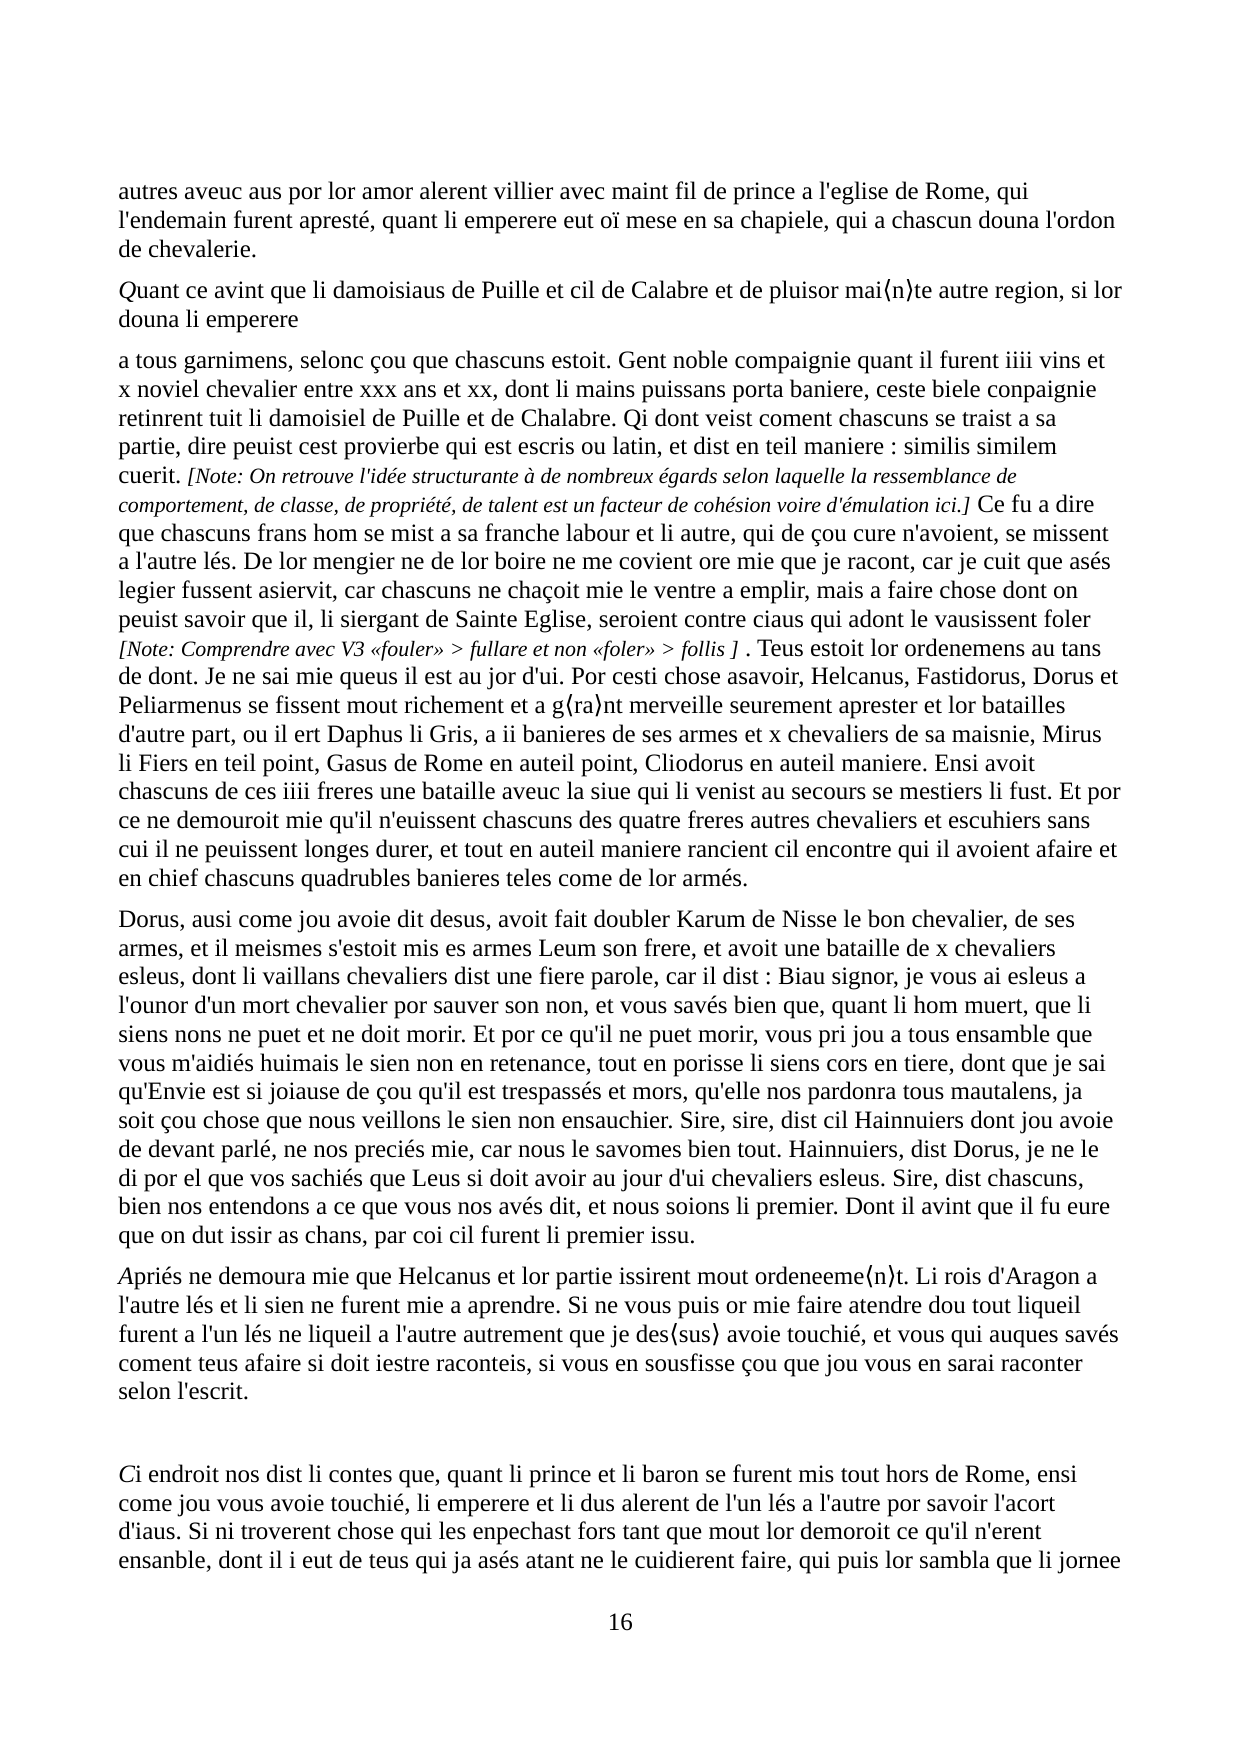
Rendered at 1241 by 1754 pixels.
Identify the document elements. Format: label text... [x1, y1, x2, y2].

text Ci endroit nos dist li contes que, quant li prince et li baron se furent mis tout hors de Rome, ensi come jou vous avoie touchié, li emperere et li dus alerent de l'un lés a l'autre por savoir l'acort d'iaus. Si ni troverent chose qui les enpechast fors tant que mout lor demoroit ce qu'il n'erent ensanble, dont il i eut de teus qui ja asés atant ne le cuidierent faire, qui puis lor sambla que li jornee fust trop longe. Dont ne demoura mie que lor batailles ne fussent ordenees ; et a qui chascuns se devoit asambler, si m'estuet ore dire liqueil furent li premier. [118, 1290, 1122, 1463]
text Apriés ne demoura mie que Helcanus et lor partie issirent mout ordeneeme⟨n⟩t. Li rois d'Aragon a l'autre lés et li sien ne furent mie a aprendre. Si ne vous puis or mie faire atendre dou tout liqueil furent a l'un lés ne liqueil a l'autre autrement que je des⟨sus⟩ avoie touchié, et vous qui auques savés coment teus afaire si doit iestre raconteis, si vous en sousfisse çou que jou vous en sarai raconter selon l'escrit. [118, 1093, 1122, 1236]
text a tous garnimens, selonc çou que chascuns estoit. Gent noble compaignie quant il furent iiii vins et x noviel chevalier entre xxx ans et xx, dont li mains puissans porta baniere, ceste biele conpaignie retinrent tuit li damoisiel de Puille et de Chalabre. Qi dont veist coment chascuns se traist a sa partie, dire peuist cest provierbe qui est escris ou latin, et dist en teil maniere : similis similem cuerit. [Note: On retrouve l'idée structurante à de nombreux égards selon laquelle la ressemblance de comportement, de classe, de propriété, de talent est un facteur de cohésion voire d'émulation ici.] Ce fu a dire que chascuns frans hom se mist a sa franche labour et li autre, qui de çou cure n'avoient, se missent a l'autre lés. De lor mengier ne de lor boire ne me covient ore mie que je racont, car je cuit que asés legier fussent asiervit, car chascuns ne chaçoit mie le ventre a emplir, mais a faire chose dont on peuist savoir que il, li siergant de Sainte Eglise, seroient contre ciaus qui adont le vausissent foler [Note: Comprendre avec V3 «fouler» > fullare et non «foler» > follis ] . Teus estoit lor ordenemens au tans de dont. Je ne sai mie queus il est au jor d'ui. Por cesti chose asavoir, Helcanus, Fastidorus, Dorus et Peliarmenus se fissent mout richement et a g⟨ra⟩nt merveille seurement aprester et lor batailles d'autre part, ou il ert Daphus li Gris, a ii banieres de ses armes et x chevaliers de sa maisnie, Mirus li Fiers en teil point, Gasus de Rome en auteil point, Cliodorus en auteil maniere. Ensi avoit chascuns de ces iiii freres une bataille aveuc la siue qui li venist au secours se mestiers li fust. Et por ce ne demouroit mie qu'il n'euissent chascuns des quatre freres autres chevaliers et escuhiers sans cui il ne peuissent longes durer, et tout en auteil maniere rancient cil encontre qui il avoient afaire et en chief chascuns quadrubles banieres teles come de lor armés. [118, 176, 1122, 723]
text Dorus, ausi come jou avoie dit desus, avoit fait doubler Karum de Nisse le bon chevalier, de ses armes, et il meismes s'estoit mis es armes Leum son frere, et avoit une bataille de x chevaliers esleus, dont li vaillans chevaliers dist une fiere parole, car il dist : Biau signor, je vous ai esleus a l'ounor d'un mort chevalier por sauver son non, et vous savés bien que, quant li hom muert, que li siens nons ne puet et ne doit morir. Et por ce qu'il ne puet morir, vous pri jou a tous ensamble que vous m'aidiés huimais le sien non en retenance, tout en porisse li siens cors en tiere, dont que je sai qu'Envie est si joiause de çou qu'il est trespassés et mors, qu'elle nos pardonra tous mautalens, ja soit çou chose que nous veillons le sien non ensauchier. Sire, sire, dist cil Hainnuiers dont jou avoie de devant parlé, ne nos preciés mie, car nous le savomes bien tout. Hainnuiers, dist Dorus, je ne le di por el que vos sachiés que Leus si doit avoir au jour d'ui chevaliers esleus. Sire, dist chascuns, bien nos entendons a ce que vous nos avés dit, et nous soions li premier. Dont il avint que il fu eure que on dut issir as chans, par coi cil furent li premier issu. [118, 735, 1122, 1080]
text Dorus, qui avoit le cuer de tous, ausi come de celui qui ne se vausist partir de nului se li miudres n'en fust siens, fu contre le partie de ses freres. Fist ses banieres conduire el premier chief de lor gent et cil qui a l'autre lés vint el premier chief, si fu li damoisiaus de Puille qui ja asés atans n'i cuida venir as coous douner. Cil avoit o lui des millors chevaliers dou monde, si come vos m'orés traitié avant que jou ai mie mout parlé d'autrui. Lors ont cil doi prince avisé li un l'autre et vinrent au ferir des esporons, si ne le fissent ore mie mal ordeneement, mais tout ausi come grierfaus descent a sa proie, se sont entraprochiet ferant des esporons. Qui dont euist veü la contenance d'iaus ii dire peuist : Cist n'ont mie le repos encoumenchiet ! Car je truis escrit que si ataignanment feri li uns sor l'autre que longement n'euist mie duré li Grius quant uns chevalier de Puille, que li escris apiele Fenor, jeta les mains a Dorus et l'euist do cheval a tiere, quant il hurta des esporons et li vola des puins, come anguille au povre pescheor [Note: Proverbe «a grand pescheur eschappe anguille» chez Cotgrave. Ou encore «anguille peschie, n'iert ja ampoignie» pour rester dans le thème du «poing».] . La endroit recoura a celui de l'espee et le mist a l'escremie mout anguiseuseme⟨n⟩t. Si me covient ore de ciaus laissier atant et venir a tous emsanble, que ja estoient pelle melle qu'il ne fust nus qui peuist conoistre liqueil en euissent le millor, car se li une partie pierdoit en un liu, il regaignoient en un autre. Si avint selonch çou que li contes tiesmoigne que si grans force de chevalerie ne fu onques en une piece de tiere veüe come la peuist on veoir, et bien i parut em pluisors tamai⟨n⟩te maniere. Car je truis escrit que, quant Helcanus eut asamblé au roi d'Aragon, et Fastidorus a Japhus le Fris, et Karus de Nisse a Josias d'Espaigne, et Peliarmenus au conte de Flandres, que d'une grant demie liue en peuist on oïr le fereis qui painne vausist metre a l'entendre. Si ne puis ore mie raconter ne dire de chascun : Cil feri a ce liu ne cil a cel autre, car trop durroit li ruse et d'autre part qui le verité en vorroit dire ne saroit. Il covenroit que li aucun de coi li contes fait mension euissent confusion d'aucuns povres chevaliers qui si les aloient destraingnant, que se il ne fussent soucouru d'autrui que d'iaus, il n'euissent plain piet de loiien. Mais Helcanus, de coi li contes taire ne se puet, avoit es premieres venues si le roi d'Aragon desbareté qu'il n'avoit povoir qu'il peuist metre desfense a lui. En cest liu avoit Fastidorus ses f⟨re⟩res le tout pierdut contre son cousin Japhus le Fris quant Helcanus guenci a lui et si laissa que li rois peuist recouvrer a sa maisnie. Qui dont euist veü Fastidorus recouvrer quant il eut le soucors de son frere, dire peuist q⟨u⟩'a lui ne seuist povoir dou prendre. [118, 1475, 1122, 1561]
